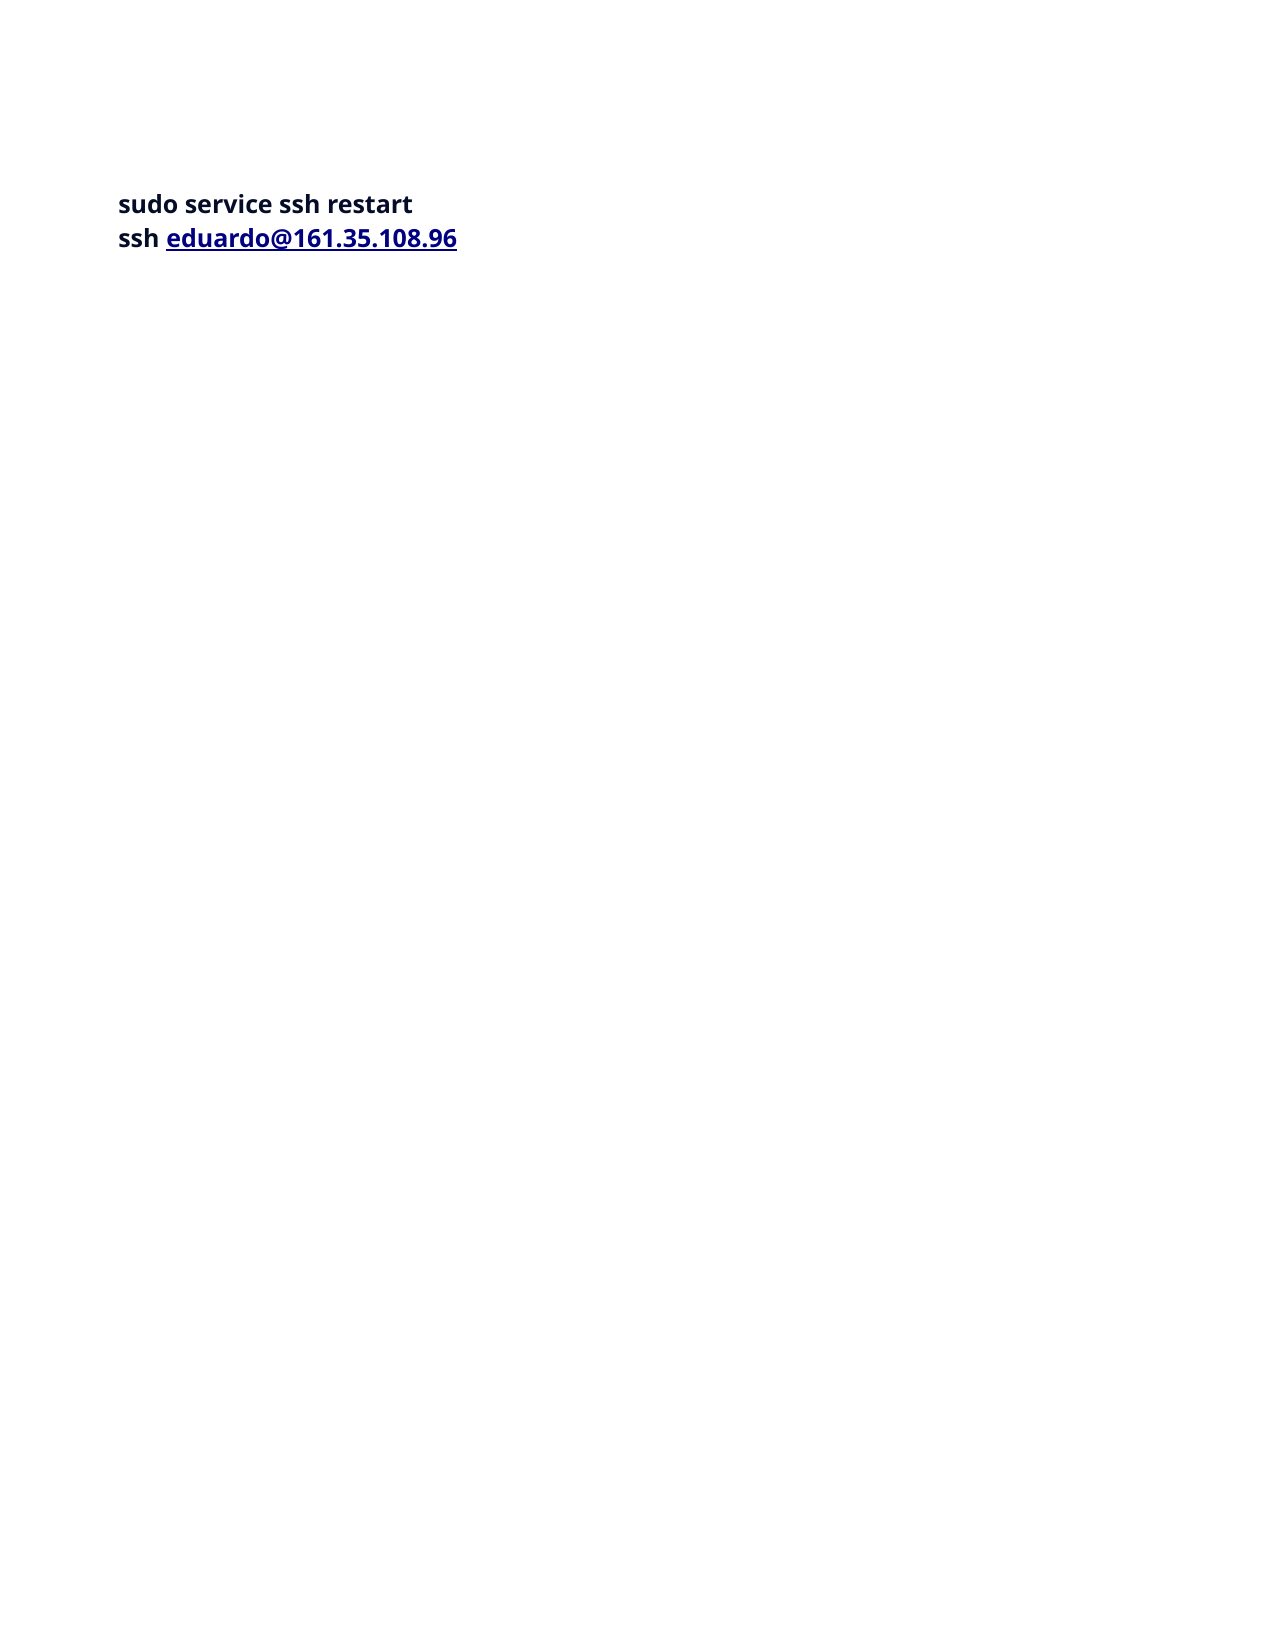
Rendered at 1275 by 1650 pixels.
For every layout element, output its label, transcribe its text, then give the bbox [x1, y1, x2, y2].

text sudo service ssh restart [118, 186, 1157, 220]
text ssh eduardo@161.35.108.96 [118, 220, 1157, 254]
